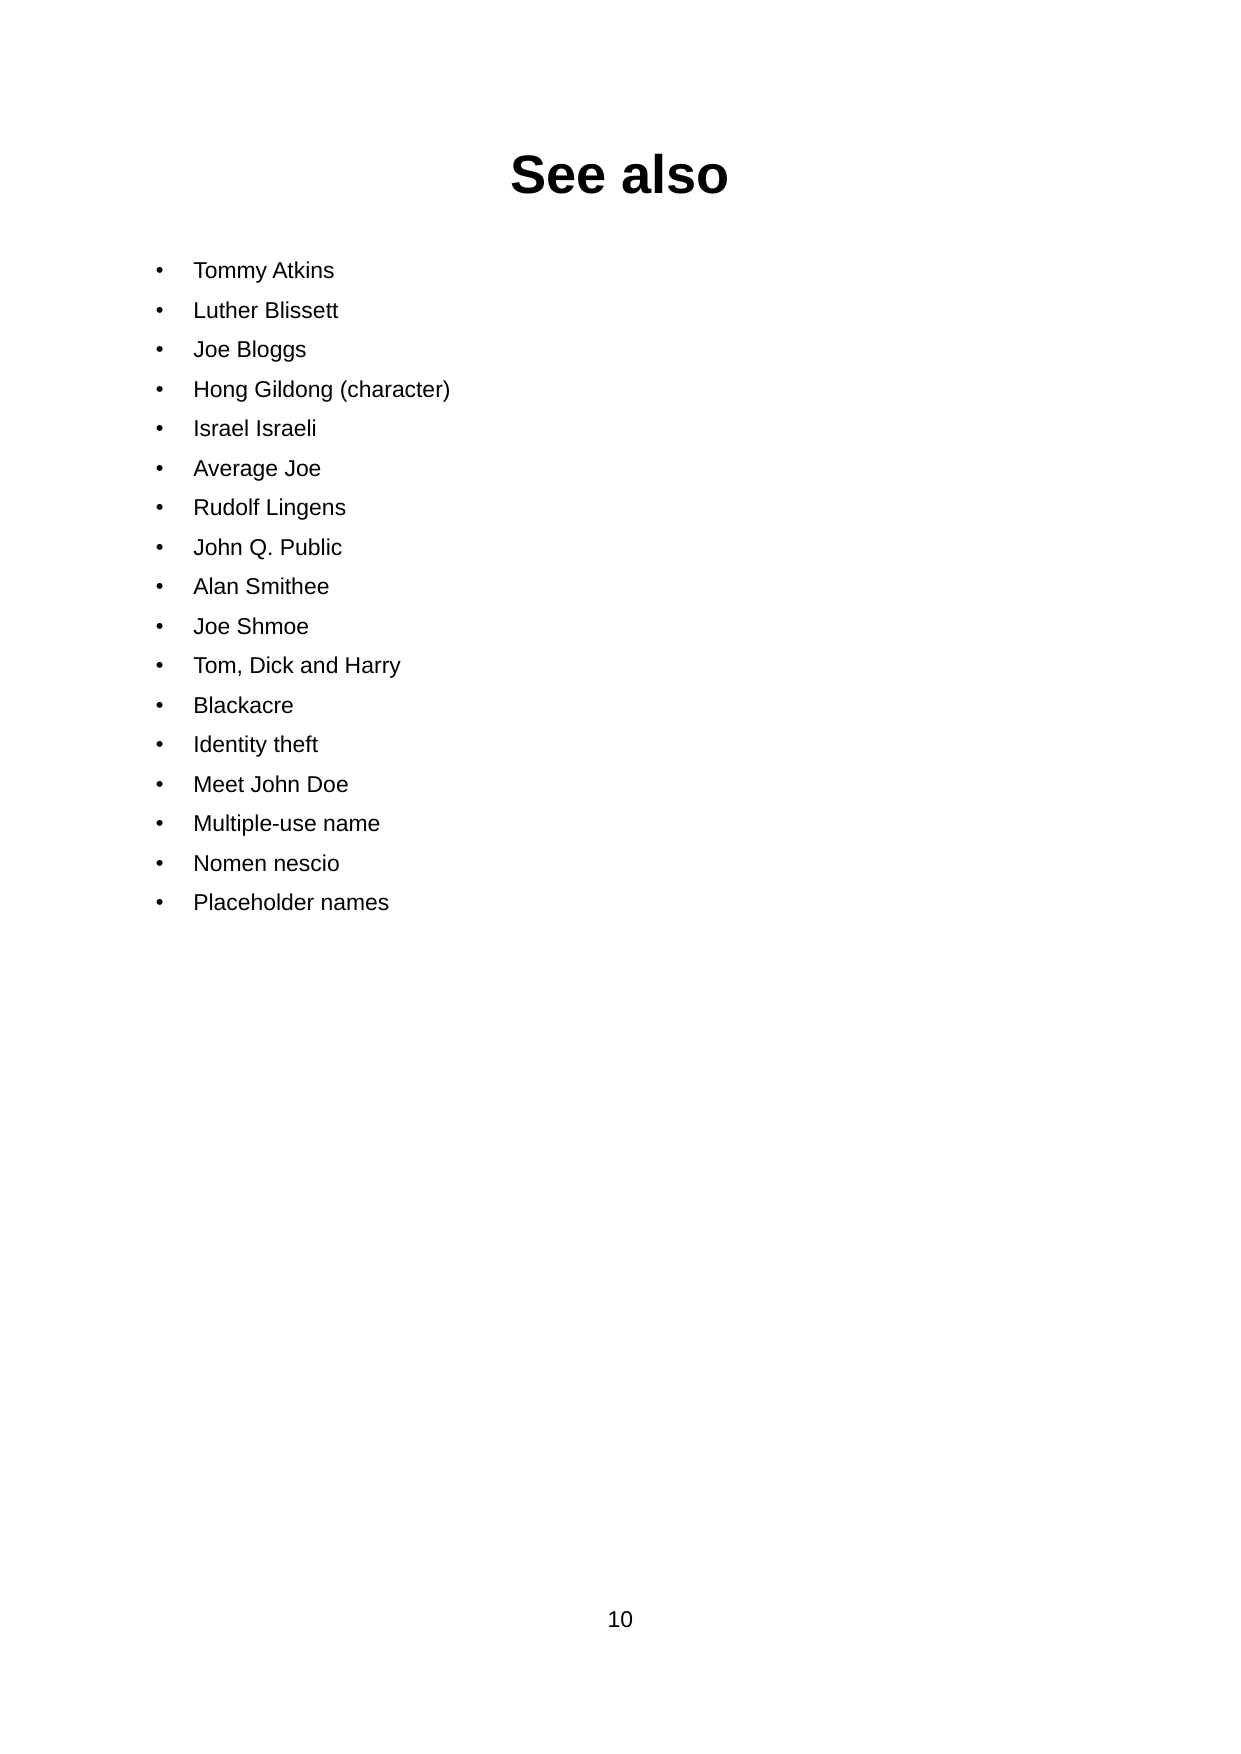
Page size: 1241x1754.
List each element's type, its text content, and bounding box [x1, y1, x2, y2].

list Luther Blissett [156, 297, 1122, 323]
list Tom, Dick and Harry [156, 652, 1122, 678]
list Blackacre [156, 692, 1122, 718]
subtitle See also [118, 143, 1122, 205]
list John Q. Public [156, 534, 1122, 560]
list Rudolf Lingens [156, 494, 1122, 521]
list Joe Bloggs [156, 336, 1122, 363]
list Placeholder names [156, 889, 1122, 915]
list Joe Shmoe [156, 613, 1122, 639]
list Identity theft [156, 731, 1122, 757]
list Hong Gildong (character) [156, 376, 1122, 402]
list Israel Israeli [156, 415, 1122, 442]
list Nomen nescio [156, 849, 1122, 876]
list Alan Smithee [156, 573, 1122, 599]
list Tommy Atkins [156, 257, 1122, 284]
list Multiple-use name [156, 810, 1122, 836]
list Meet John Doe [156, 771, 1122, 797]
list Average Joe [156, 455, 1122, 481]
